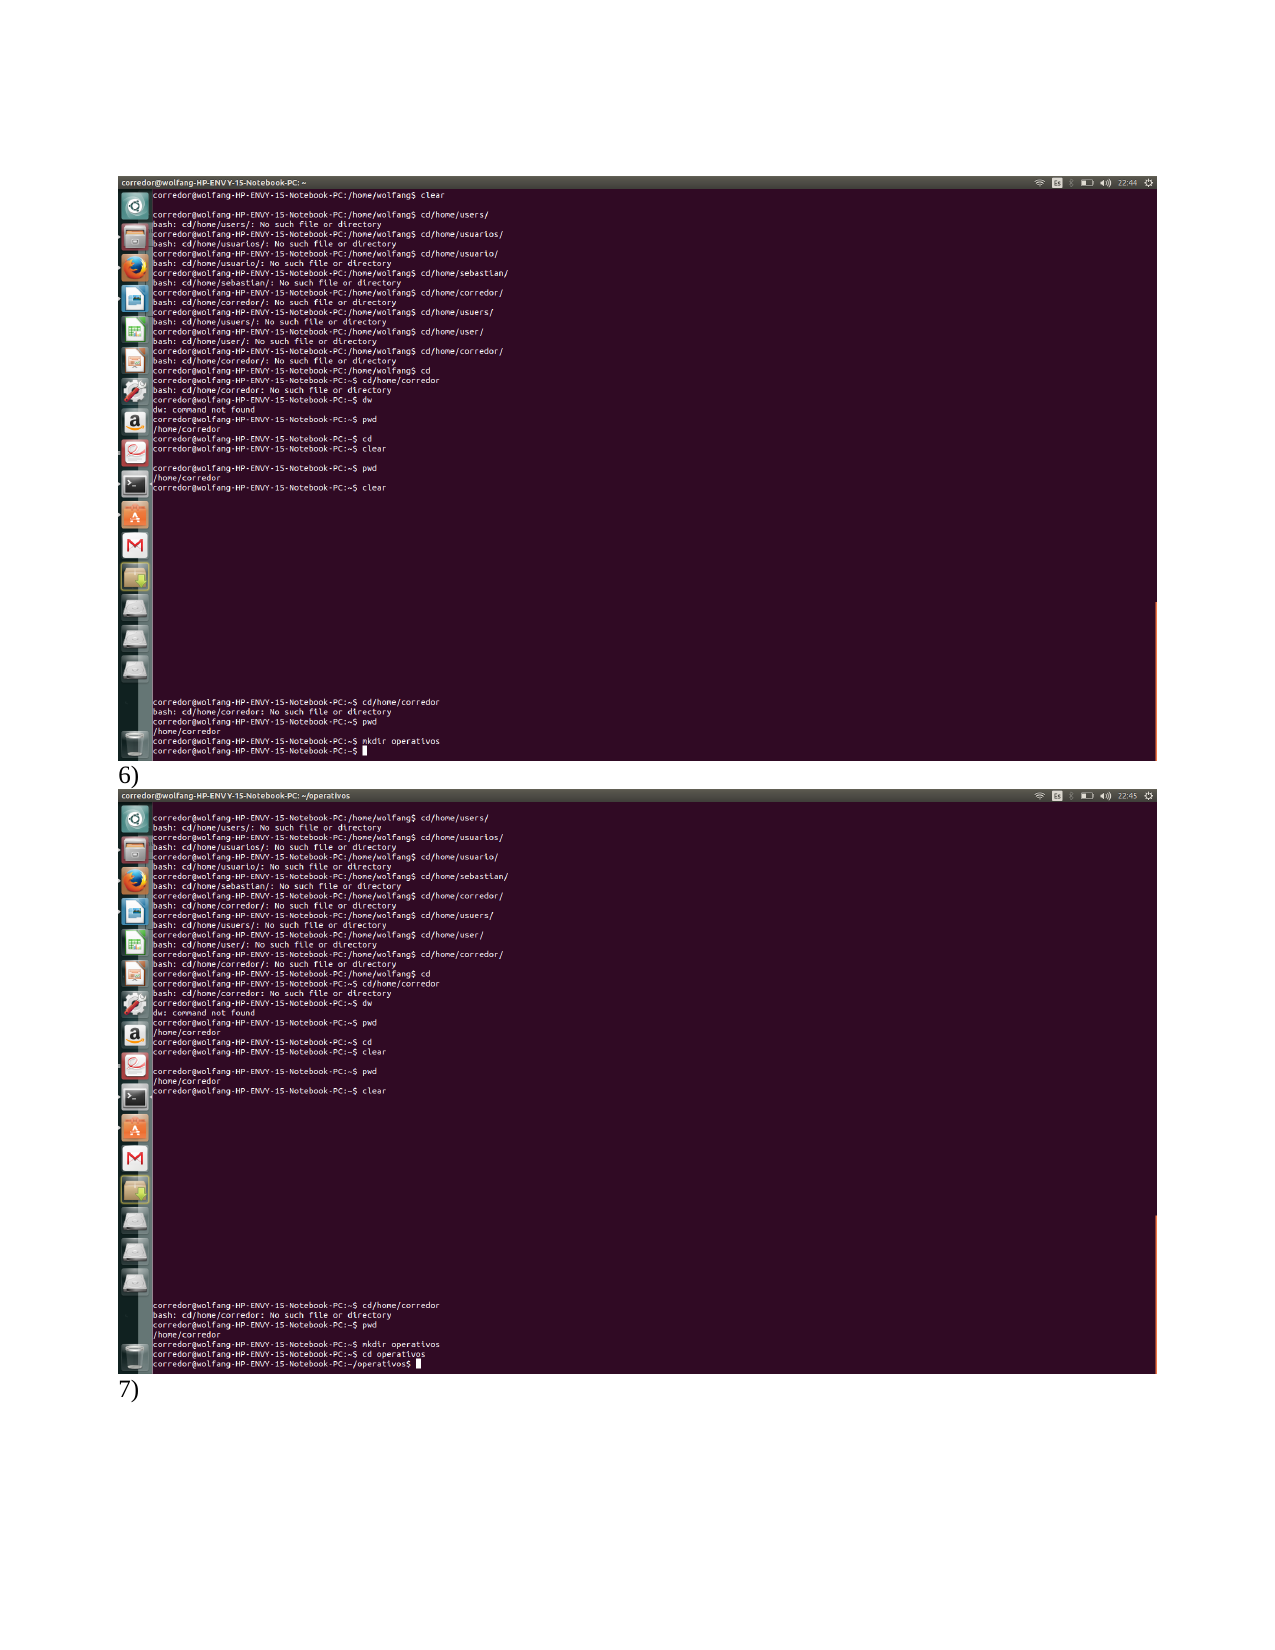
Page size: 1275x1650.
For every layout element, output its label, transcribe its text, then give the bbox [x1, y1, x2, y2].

picture [118, 789, 1157, 1374]
text 7) [118, 1374, 1157, 1402]
picture [118, 176, 1157, 761]
text 6) [118, 761, 1157, 789]
